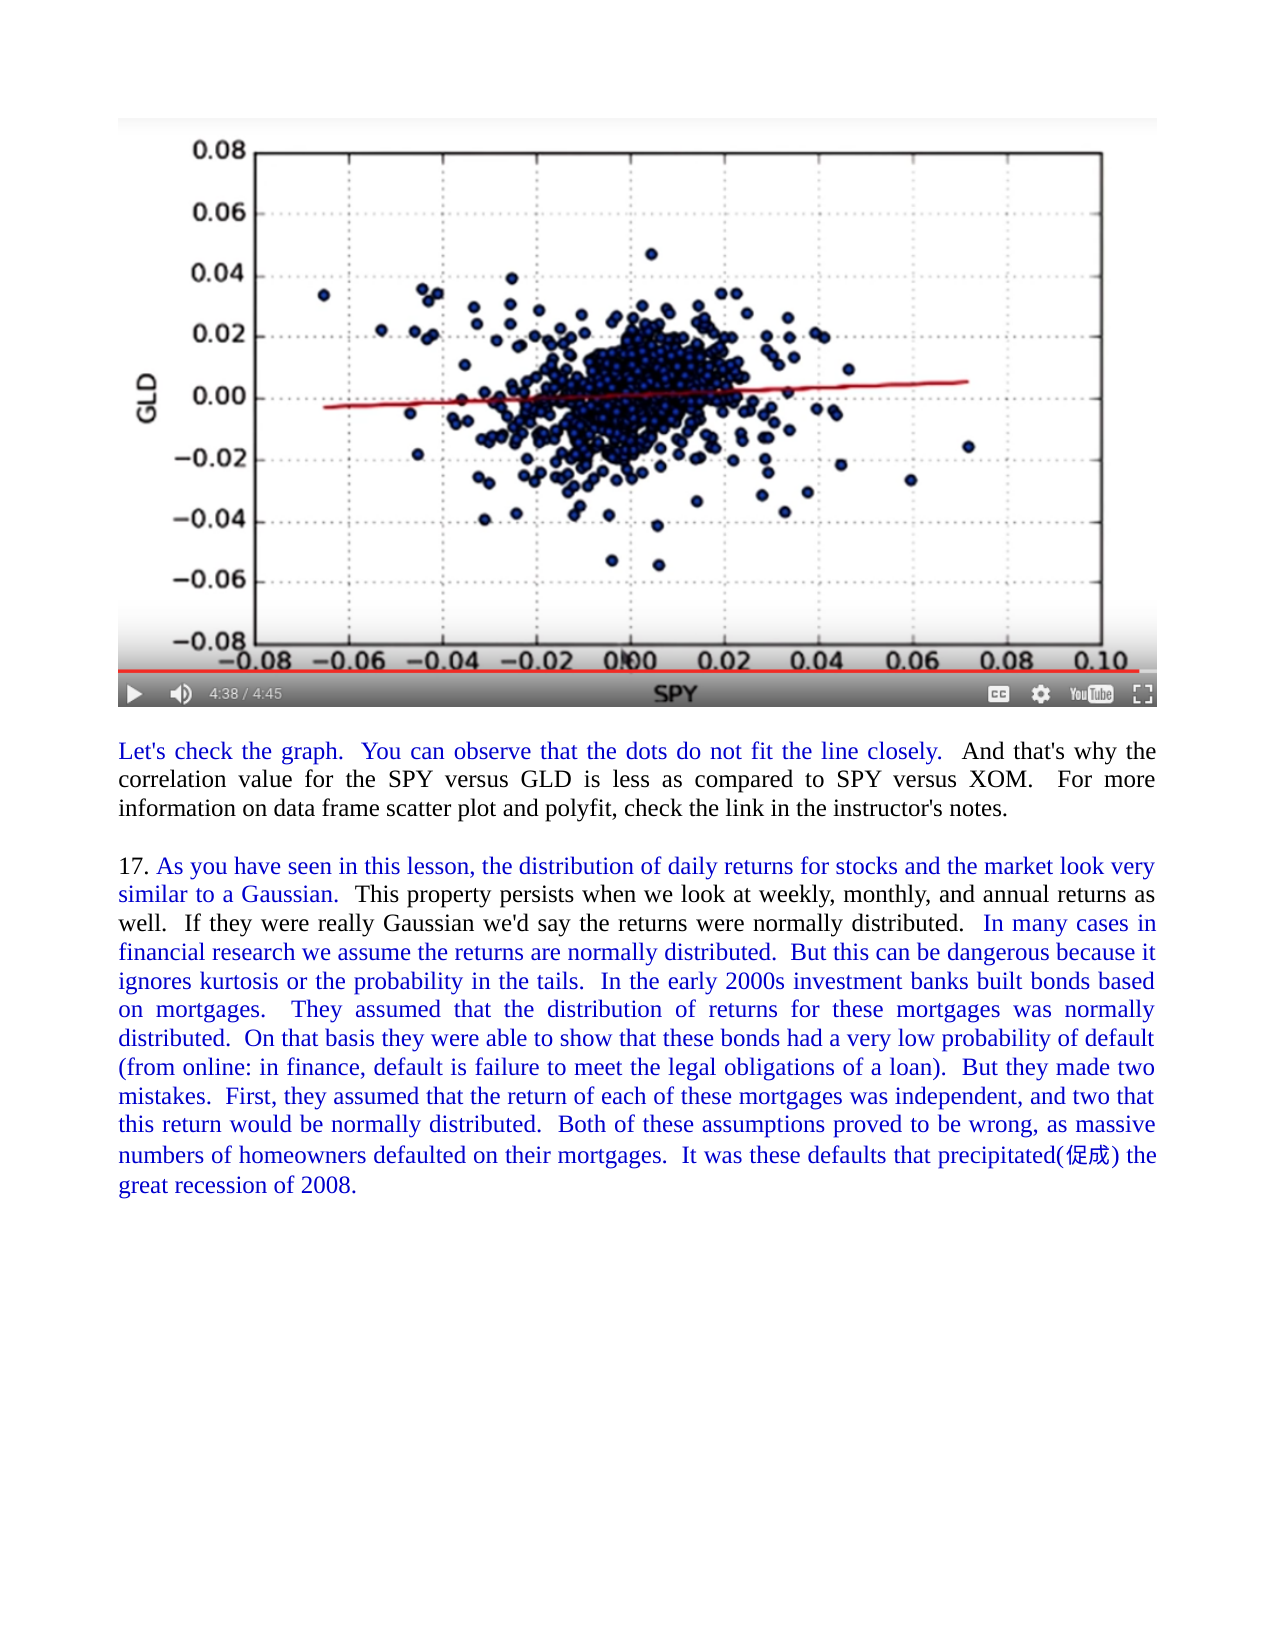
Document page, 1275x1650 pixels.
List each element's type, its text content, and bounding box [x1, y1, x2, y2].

text 17. As you have seen in this lesson, the distribution of daily returns for stocks and the market look very similar to a Gaussian. This property persists when we look at weekly, monthly, and annual returns as well. If they were really Gaussian we'd say the returns were normally distributed. In many cases in financial research we assume the returns are normally distributed. But this can be dangerous because it ignores kurtosis or the probability in the tails. In the early 2000s investment banks built bonds based on mortgages. They assumed that the distribution of returns for these mortgages was normally distributed. On that basis they were able to show that these bonds had a very low probability of default (from online: in finance, default is failure to meet the legal obligations of a loan). But they made two mistakes. First, they assumed that the return of each of these mortgages was independent, and two that this return would be normally distributed. Both of these assumptions proved to be wrong, as massive numbers of homeowners defaulted on their mortgages. It was these defaults that precipitated(促成) the great recession of 2008. [118, 851, 1157, 1199]
picture [118, 118, 1157, 707]
text Let's check the graph. You can observe that the dots do not fit the line closely. And that's why the correlation value for the SPY versus GLD is less as compared to SPY versus XOM. For more information on data frame scatter plot and polyfit, check the link in the instructor's notes. [118, 736, 1157, 822]
